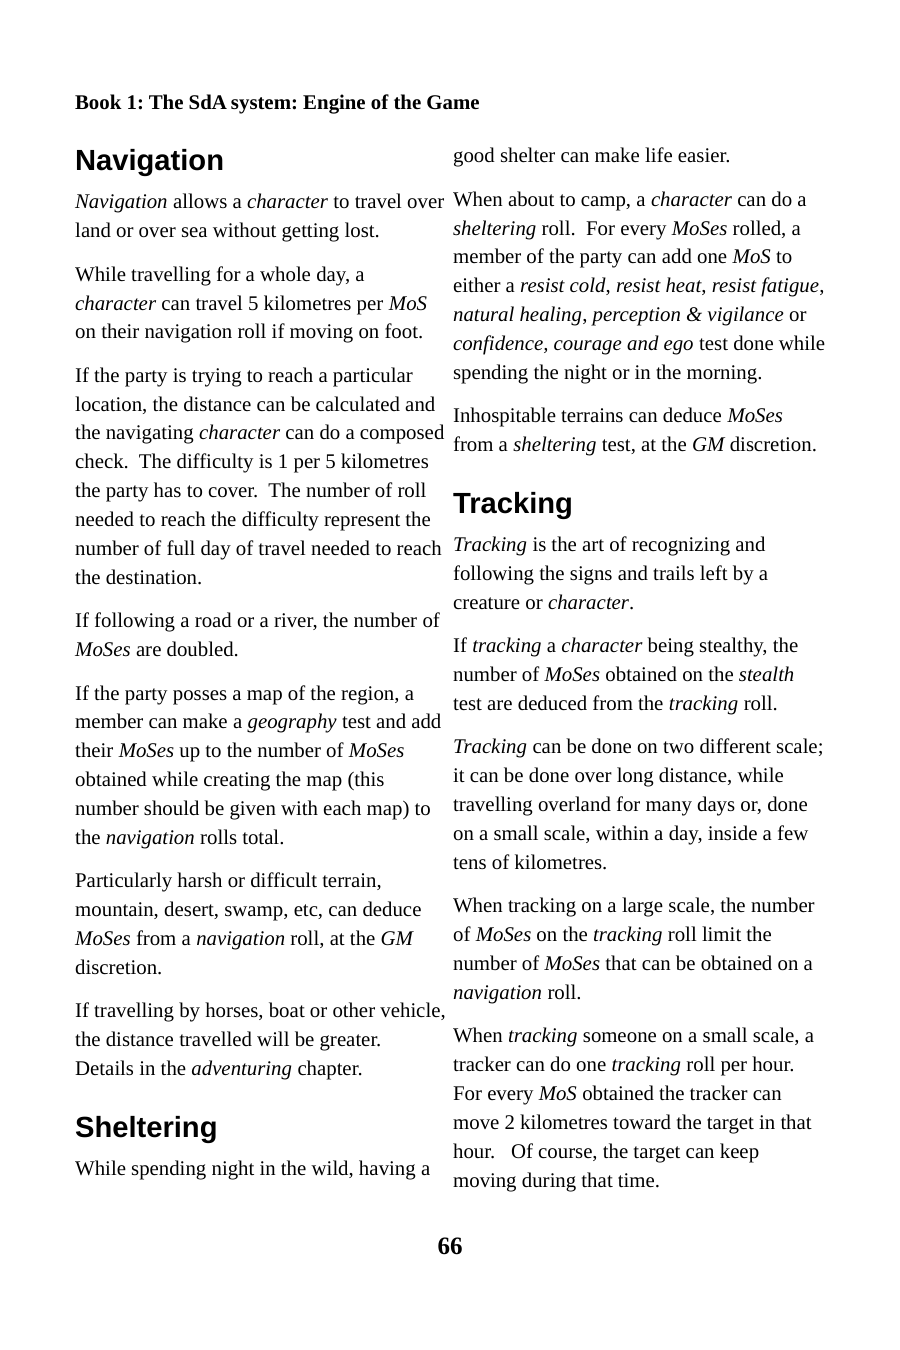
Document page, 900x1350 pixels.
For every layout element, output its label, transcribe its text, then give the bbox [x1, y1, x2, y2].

text Navigation allows a character to travel over land or over sea without getting lost. [75, 189, 447, 242]
text When about to camp, a character can do a sheltering roll. For every MoSes rolled, a member of the party can add one MoS to either a resist cold, resist heat, resist fatigue, natural healing, perception & vigilance or confidence, courage and ego test done while spending the night or in the morning. [453, 187, 825, 384]
text Inhospitable terrains can deduce MoSes from a sheltering test, at the GM discretion. [453, 403, 825, 456]
text When tracking someone on a small scale, a tracker can do one tracking roll per hour. For every MoS obtained the tracker can move 2 kilometres toward the target in that hour. Of course, the target can keep moving during that time. [453, 1023, 825, 1192]
text good shelter can make life easier. [453, 143, 825, 167]
subtitle Sheltering [75, 1110, 447, 1143]
text If the party is trying to reach a particular location, the distance can be calculated and the navigating character can do a composed check. The difficulty is 1 per 5 kilometres the party has to cover. The number of roll needed to reach the difficulty represent the number of full day of travel needed to reach the destination. [75, 363, 447, 589]
subtitle Navigation [75, 143, 447, 177]
text When tracking on a large scale, the number of MoSes on the tracking roll limit the number of MoSes that can be obtained on a navigation roll. [453, 893, 825, 1004]
subtitle Tracking [453, 486, 825, 519]
text While spending night in the wild, having a [75, 1156, 447, 1180]
text If travelling by horses, boat or other vehicle, the distance travelled will be greater. Details in the adventuring chapter. [75, 998, 447, 1080]
text If following a road or a river, the number of MoSes are doubled. [75, 608, 447, 661]
text If tracking a character being stealthy, the number of MoSes obtained on the stealth test are deduced from the tracking roll. [453, 633, 825, 715]
text Particularly harsh or difficult terrain, mountain, desert, swamp, etc, can deduce MoSes from a navigation roll, at the GM discretion. [75, 868, 447, 979]
text While travelling for a whole day, a character can travel 5 kilometres per MoS on their navigation roll if moving on foot. [75, 262, 447, 343]
text Tracking can be done on two different scale; it can be done over long distance, while travelling overland for many days or, done on a small scale, within a day, inside a few tens of kilometres. [453, 734, 825, 874]
text Tracking is the art of recognizing and following the signs and trails left by a creature or character. [453, 532, 825, 614]
text If the party posses a map of the region, a member can make a geography test and add their MoSes up to the number of MoSes obtained while creating the map (this number should be given with each map) to the navigation rolls total. [75, 681, 447, 849]
